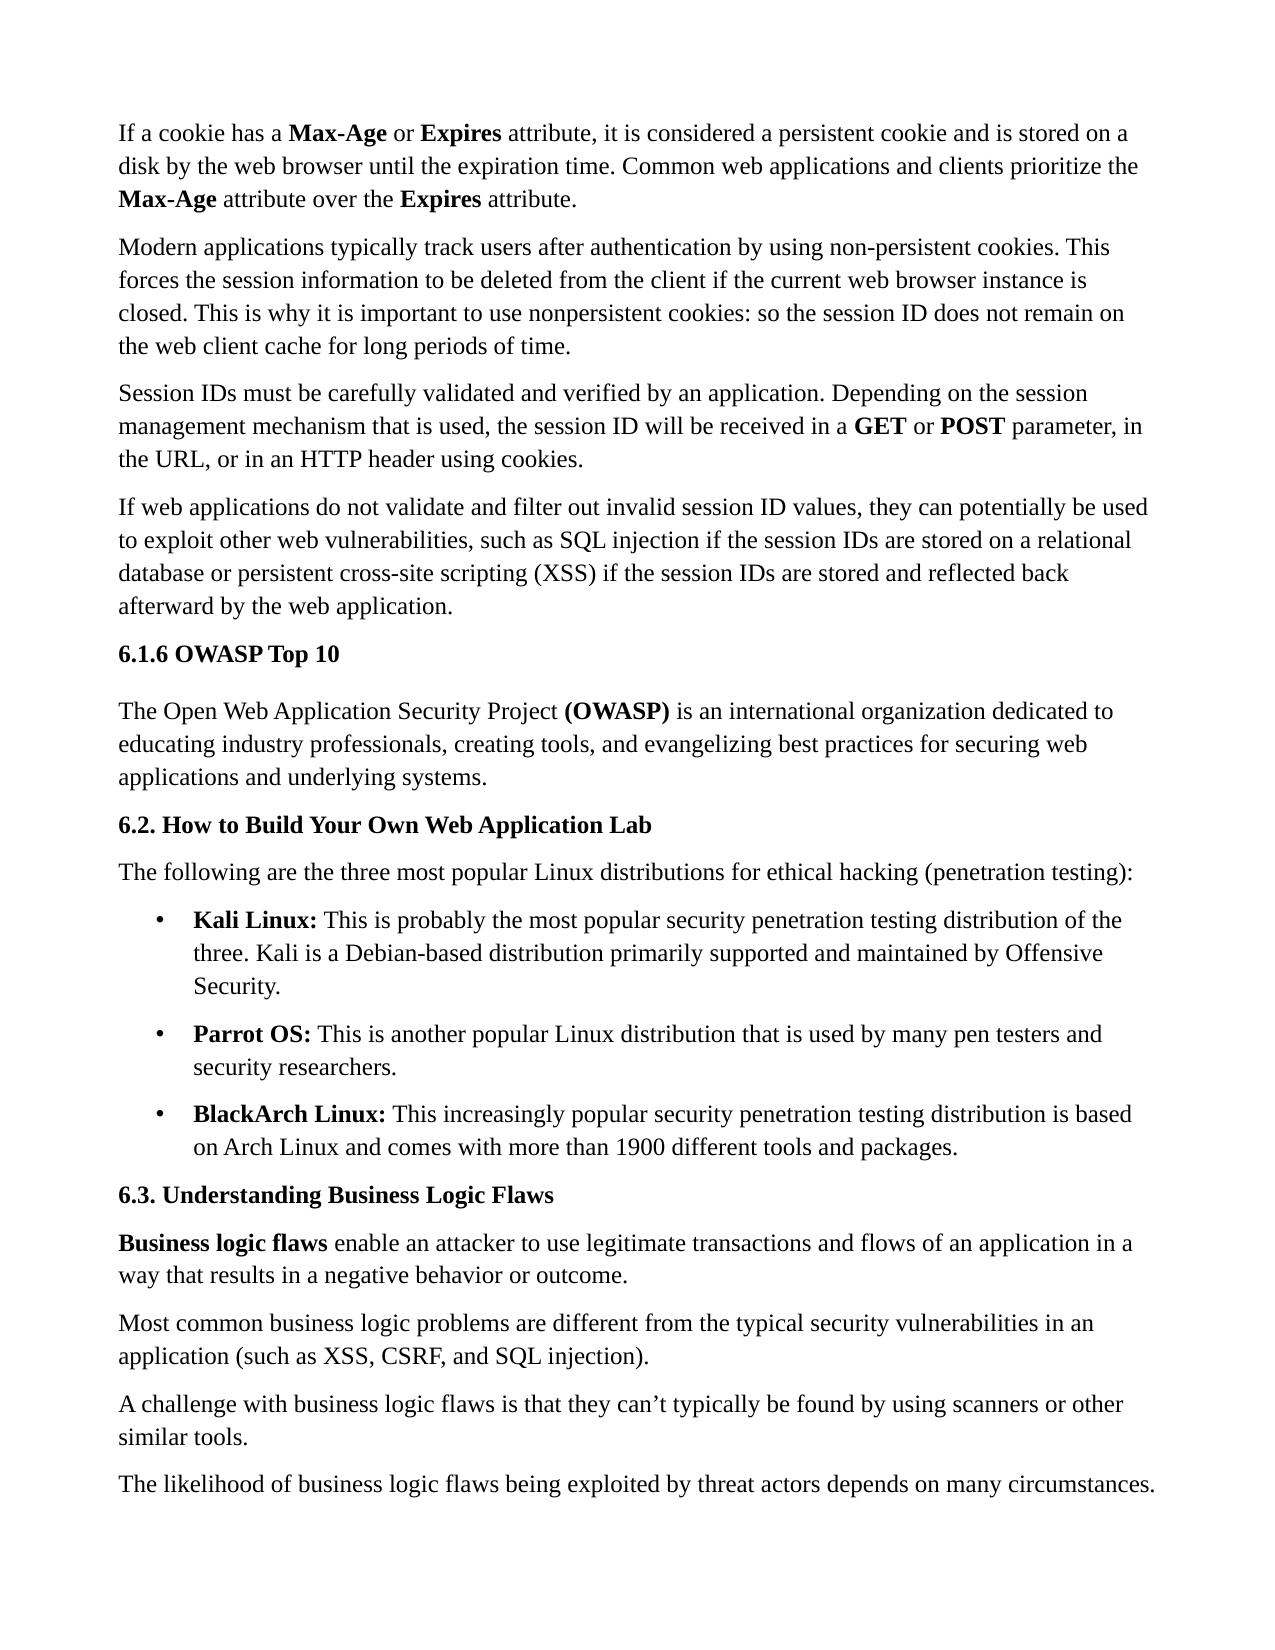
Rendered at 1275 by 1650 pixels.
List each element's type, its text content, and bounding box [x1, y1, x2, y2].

text The following are the three most popular Linux distributions for ethical hacking (penetration testing): [118, 857, 1157, 886]
text A challenge with business logic flaws is that they can’t typically be found by using scanners or other similar tools. [118, 1389, 1157, 1451]
list BlackArch Linux: This increasingly popular security penetration testing distribution is based on Arch Linux and comes with more than 1900 different tools and packages. [156, 1099, 1157, 1161]
text The Open Web Application Security Project (OWASP) is an international organization dedicated to educating industry professionals, creating tools, and evangelizing best practices for securing web applications and underlying systems. [118, 696, 1157, 791]
text Business logic flaws enable an attacker to use legitimate transactions and flows of an application in a way that results in a negative behavior or outcome. [118, 1228, 1157, 1289]
text Most common business logic problems are different from the typical security vulnerabilities in an application (such as XSS, CSRF, and SQL injection). [118, 1308, 1157, 1370]
text If a cookie has a Max-Age or Expires attribute, it is considered a persistent cookie and is stored on a disk by the web browser until the expiration time. Common web applications and clients prioritize the Max-Age attribute over the Expires attribute. [118, 118, 1157, 213]
text Modern applications typically track users after authentication by using non-persistent cookies. This forces the session information to be deleted from the client if the current web browser instance is closed. This is why it is important to use nonpersistent cookies: so the session ID does not remain on the web client cache for long periods of time. [118, 232, 1157, 359]
text 6.2. How to Build Your Own Web Application Lab [118, 810, 1157, 839]
text 6.1.6 OWASP Top 10 [118, 639, 1157, 667]
text 6.3. Understanding Business Logic Flaws [118, 1180, 1157, 1209]
text If web applications do not validate and filter out invalid session ID values, they can potentially be used to exploit other web vulnerabilities, such as SQL injection if the session IDs are stored on a relational database or persistent cross-site scripting (XSS) if the session IDs are stored and reflected back afterward by the web application. [118, 492, 1157, 620]
text Session IDs must be carefully validated and verified by an application. Depending on the session management mechanism that is used, the session ID will be received in a GET or POST parameter, in the URL, or in an HTTP header using cookies. [118, 378, 1157, 473]
text The likelihood of business logic flaws being exploited by threat actors depends on many circumstances. [118, 1469, 1157, 1498]
list Kali Linux: This is probably the most popular security penetration testing distribution of the three. Kali is a Debian-based distribution primarily supported and maintained by Offensive Security. [156, 905, 1157, 1000]
list Parrot OS: This is another popular Linux distribution that is used by many pen testers and security researchers. [156, 1019, 1157, 1081]
